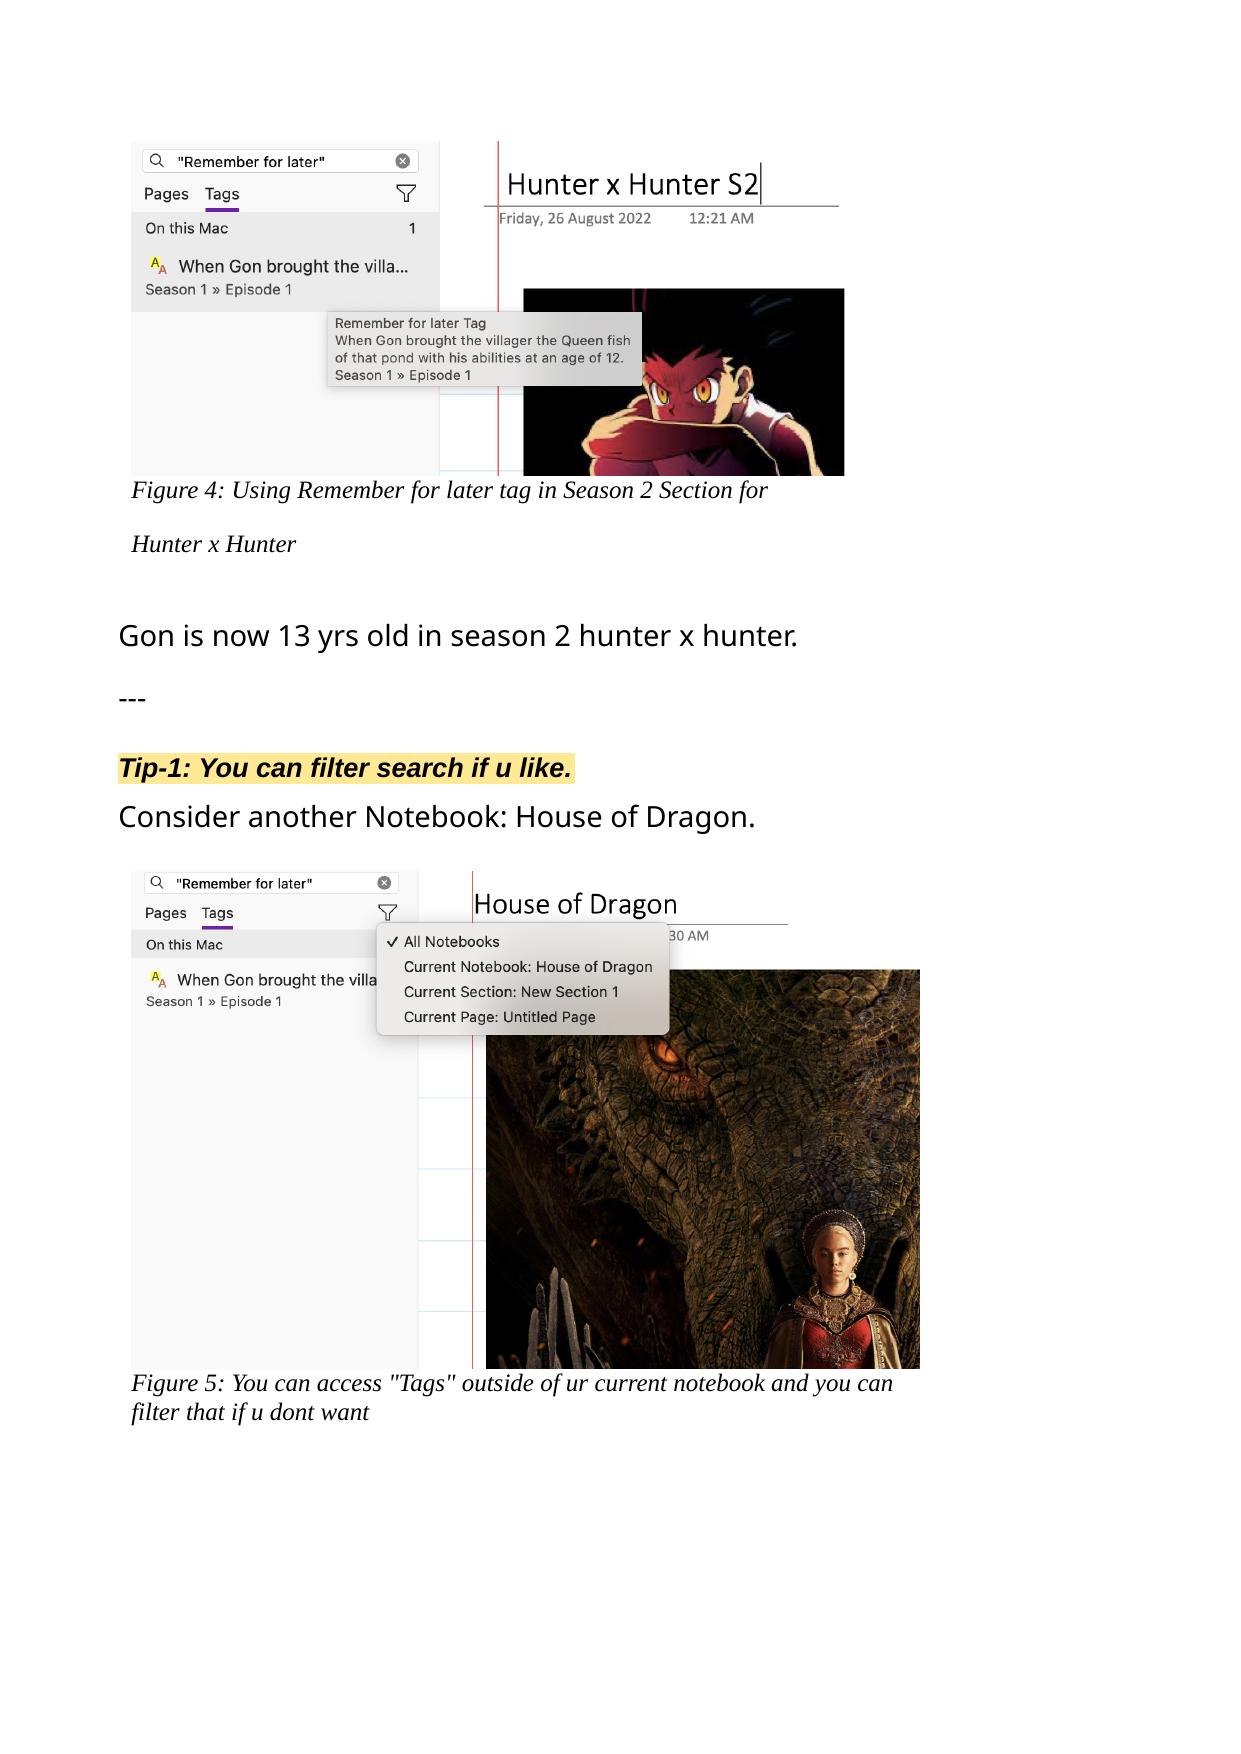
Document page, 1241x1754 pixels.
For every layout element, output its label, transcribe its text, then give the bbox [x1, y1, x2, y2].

text Figure 4: Using Remember for later tag in Season 2 Section for [131, 476, 844, 504]
text Figure 5: You can access "Tags" outside of ur current notebook and you can filter that if u dont want [131, 1369, 920, 1426]
text --- [118, 678, 1122, 717]
text Hunter x Hunter [131, 529, 844, 558]
text Consider another Notebook: House of Dragon. [118, 796, 1122, 836]
picture [131, 141, 845, 476]
text Gon is now 13 yrs old in season 2 hunter x hunter. [118, 616, 1122, 655]
picture [131, 871, 920, 1369]
subtitle Tip-1: You can filter search if u like. [118, 752, 1122, 784]
